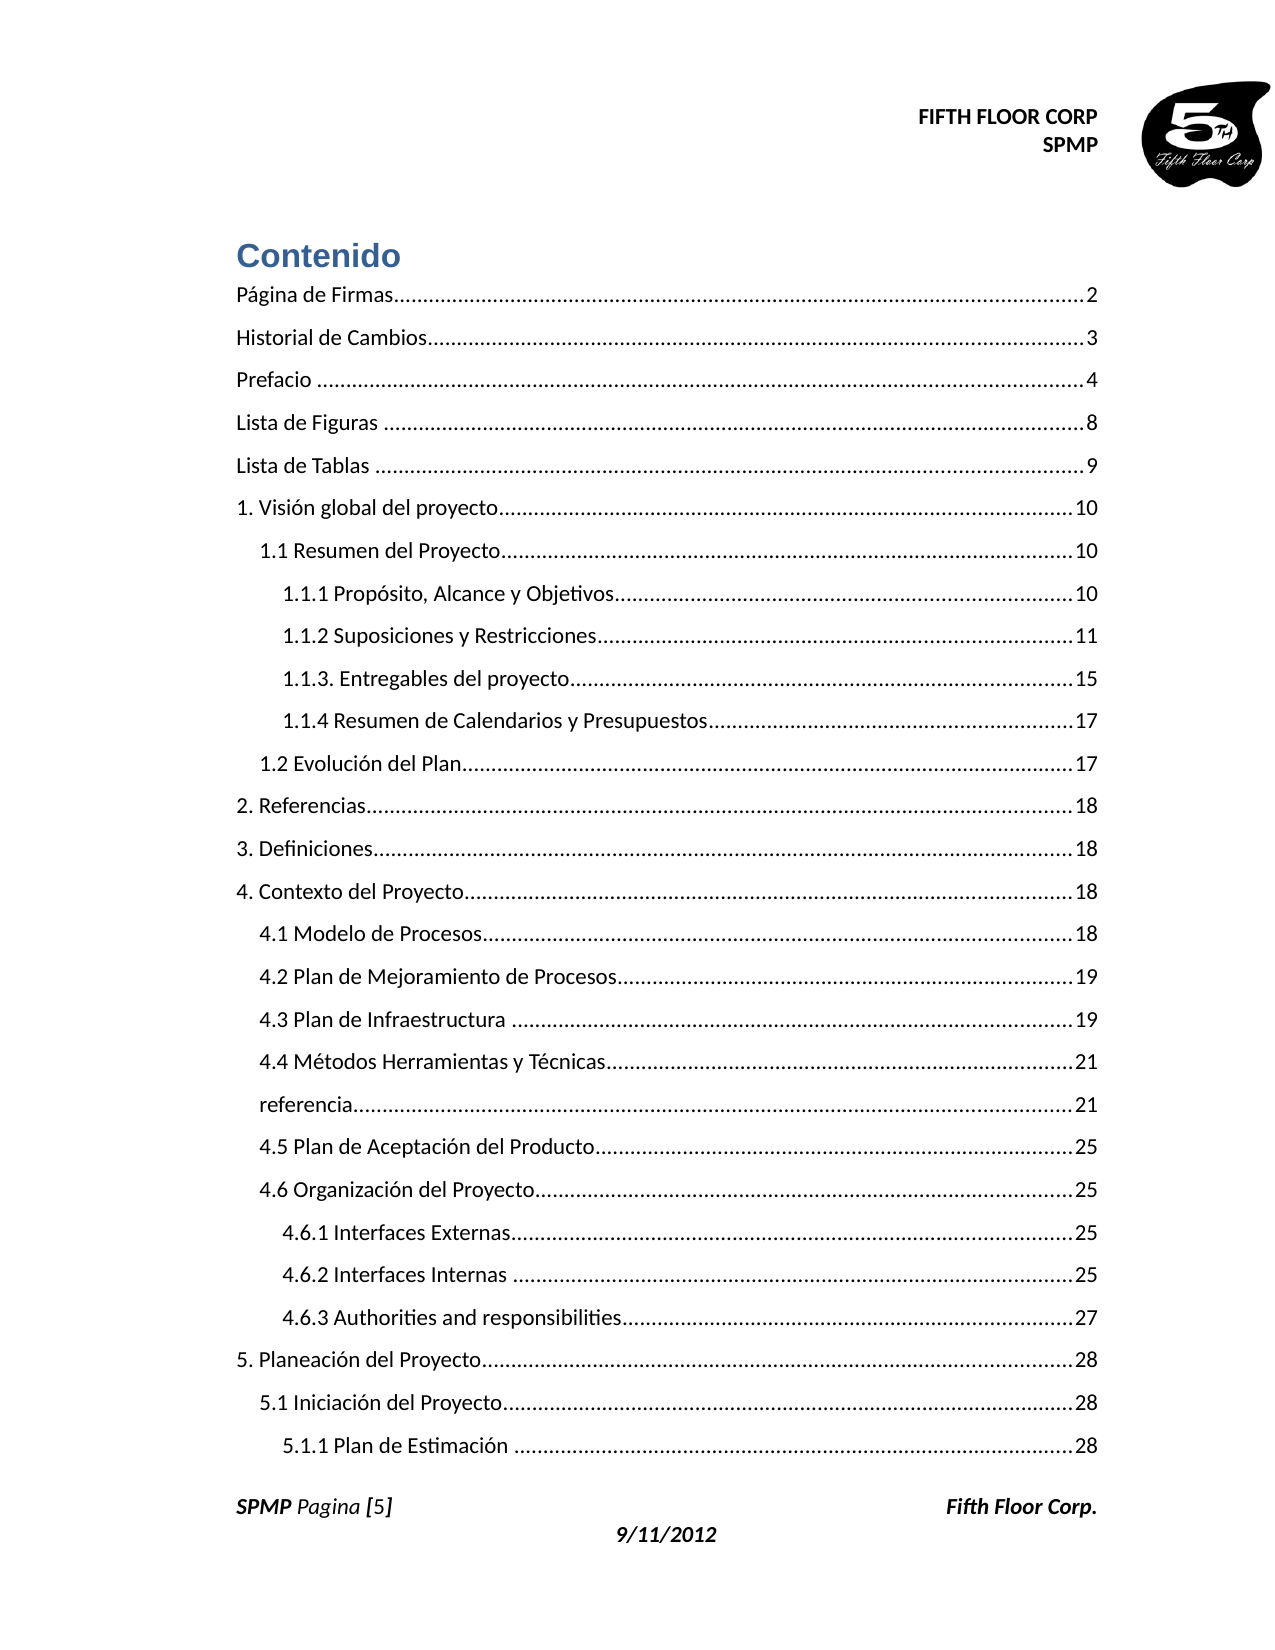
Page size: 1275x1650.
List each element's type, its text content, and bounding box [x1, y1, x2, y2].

text 1.1.3. Entregables del proyecto 15 [282, 664, 1098, 692]
text 1.1 Resumen del Proyecto 10 [259, 536, 1098, 564]
text 4.6.1 Interfaces Externas 25 [282, 1218, 1098, 1246]
text 4.6 Organización del Proyecto 25 [259, 1175, 1098, 1203]
text referencia 21 [259, 1090, 1098, 1118]
text 1.2 Evolución del Plan 17 [259, 749, 1098, 777]
text 5.1 Iniciación del Proyecto 28 [259, 1388, 1098, 1416]
text 2. Referencias 18 [236, 792, 1098, 820]
text 1.1.2 Suposiciones y Restricciones 11 [282, 621, 1098, 649]
text 4.6.2 Interfaces Internas 25 [282, 1260, 1098, 1288]
text Página de Firmas 2 [236, 280, 1098, 308]
text 4.4 Métodos Herramientas y Técnicas 21 [259, 1047, 1098, 1075]
text Prefacio 4 [236, 366, 1098, 394]
text 4.2 Plan de Mejoramiento de Procesos 19 [259, 962, 1098, 990]
text 3. Definiciones 18 [236, 834, 1098, 862]
text 4. Contexto del Proyecto 18 [236, 877, 1098, 905]
text 1. Visión global del proyecto 10 [236, 493, 1098, 521]
text 1.1.4 Resumen de Calendarios y Presupuestos 17 [282, 706, 1098, 734]
text 4.5 Plan de Aceptación del Producto 25 [259, 1132, 1098, 1161]
text 4.1 Modelo de Procesos 18 [259, 919, 1098, 947]
picture [1135, 73, 1275, 196]
text 1.1.1 Propósito, Alcance y Objetivos 10 [282, 579, 1098, 607]
text 5. Planeación del Proyecto 28 [236, 1346, 1098, 1373]
text Lista de Figuras 8 [236, 408, 1098, 436]
text 4.6.3 Authorities and responsibilities 27 [282, 1303, 1098, 1331]
text 5.1.1 Plan de Estimación 28 [282, 1431, 1098, 1459]
text Lista de Tablas 9 [236, 451, 1098, 479]
subtitle Contenido [236, 236, 1098, 275]
text 4.3 Plan de Infraestructura 19 [259, 1005, 1098, 1033]
text Historial de Cambios 3 [236, 323, 1098, 351]
